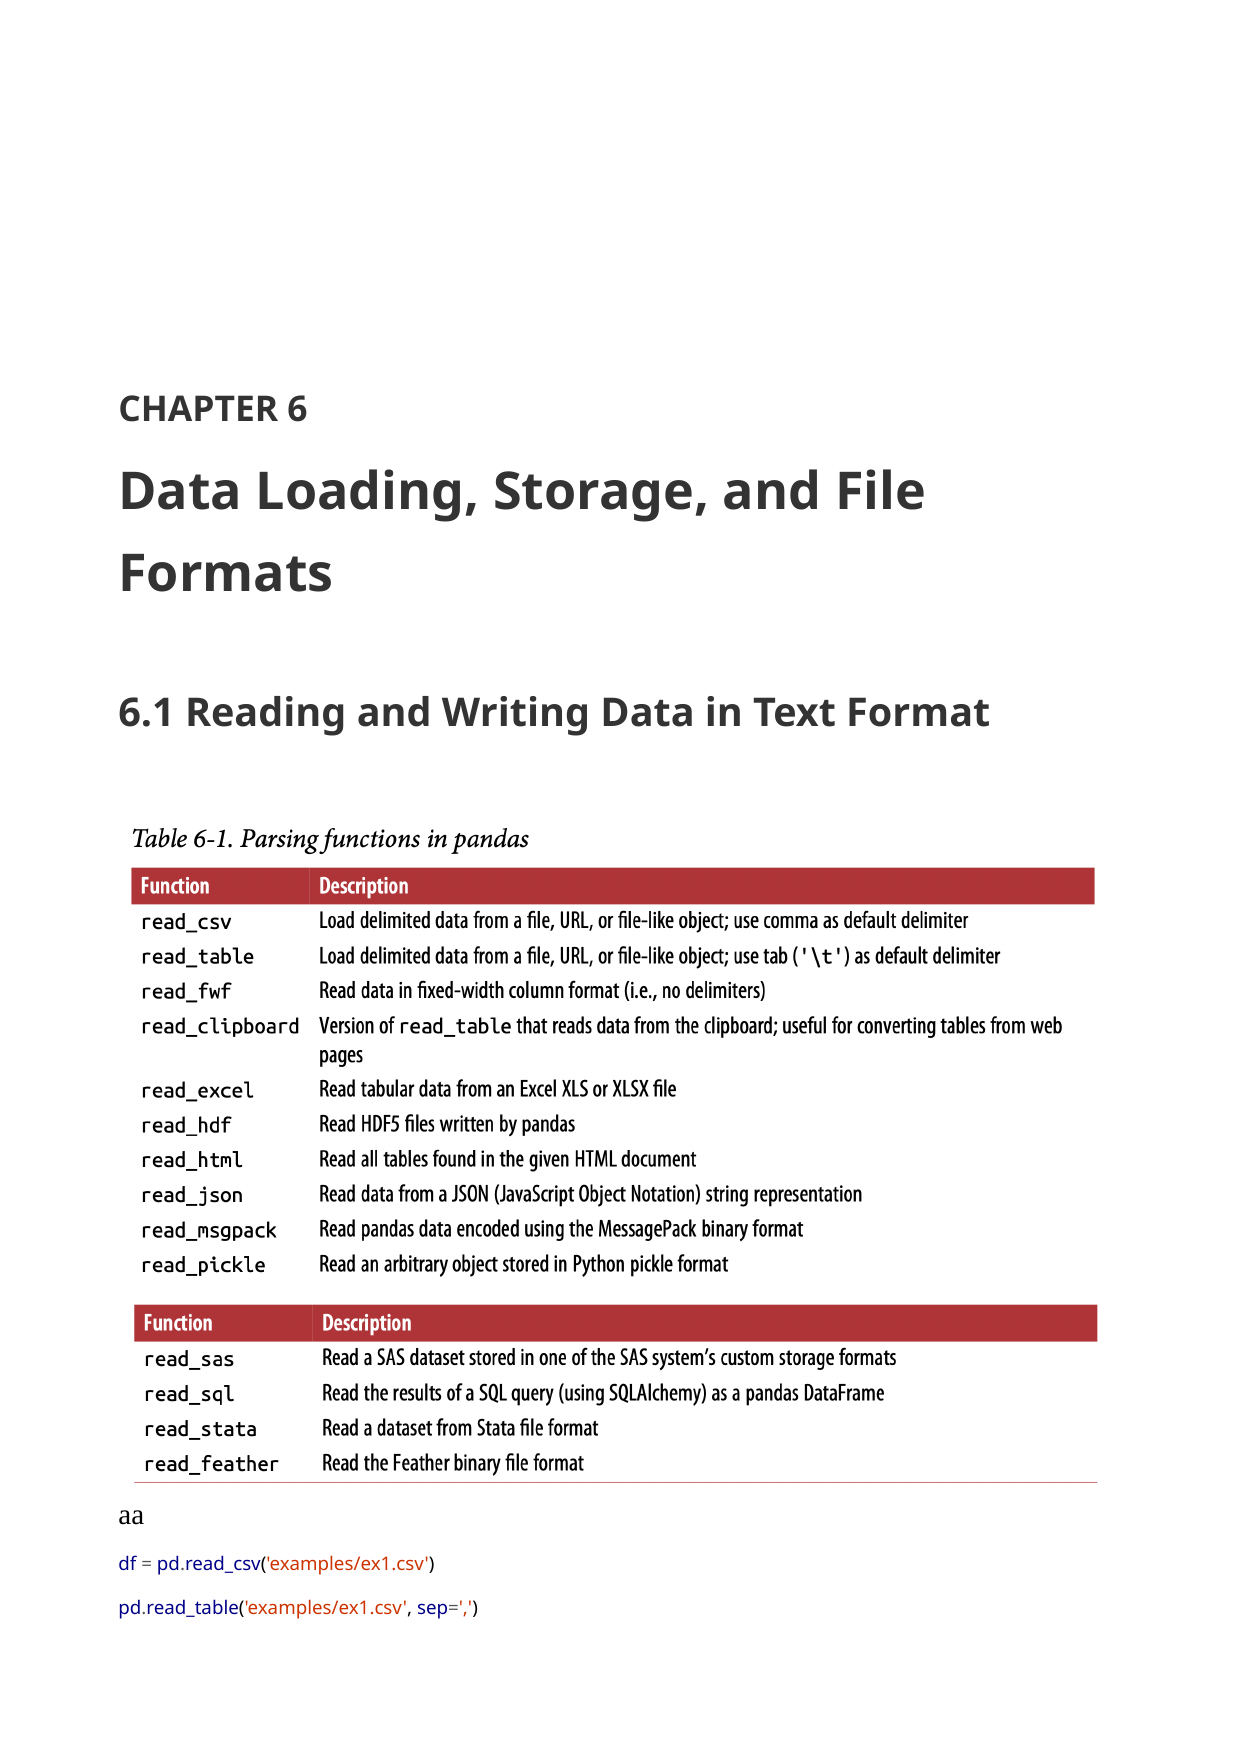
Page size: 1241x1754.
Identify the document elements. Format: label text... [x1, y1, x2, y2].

text Data Loading, Storage, and File Formats [118, 454, 1122, 606]
picture [118, 814, 1123, 1282]
picture [120, 1290, 1125, 1498]
text 6.1 Reading and Writing Data in Text Format [118, 684, 1122, 738]
text df = pd.read_csv('examples/ex1.csv') [118, 1551, 1122, 1576]
text CHAPTER 6 [118, 384, 1122, 432]
text aa [118, 1282, 1122, 1531]
text pd.read_table('examples/ex1.csv', sep=',') [118, 1594, 1122, 1620]
